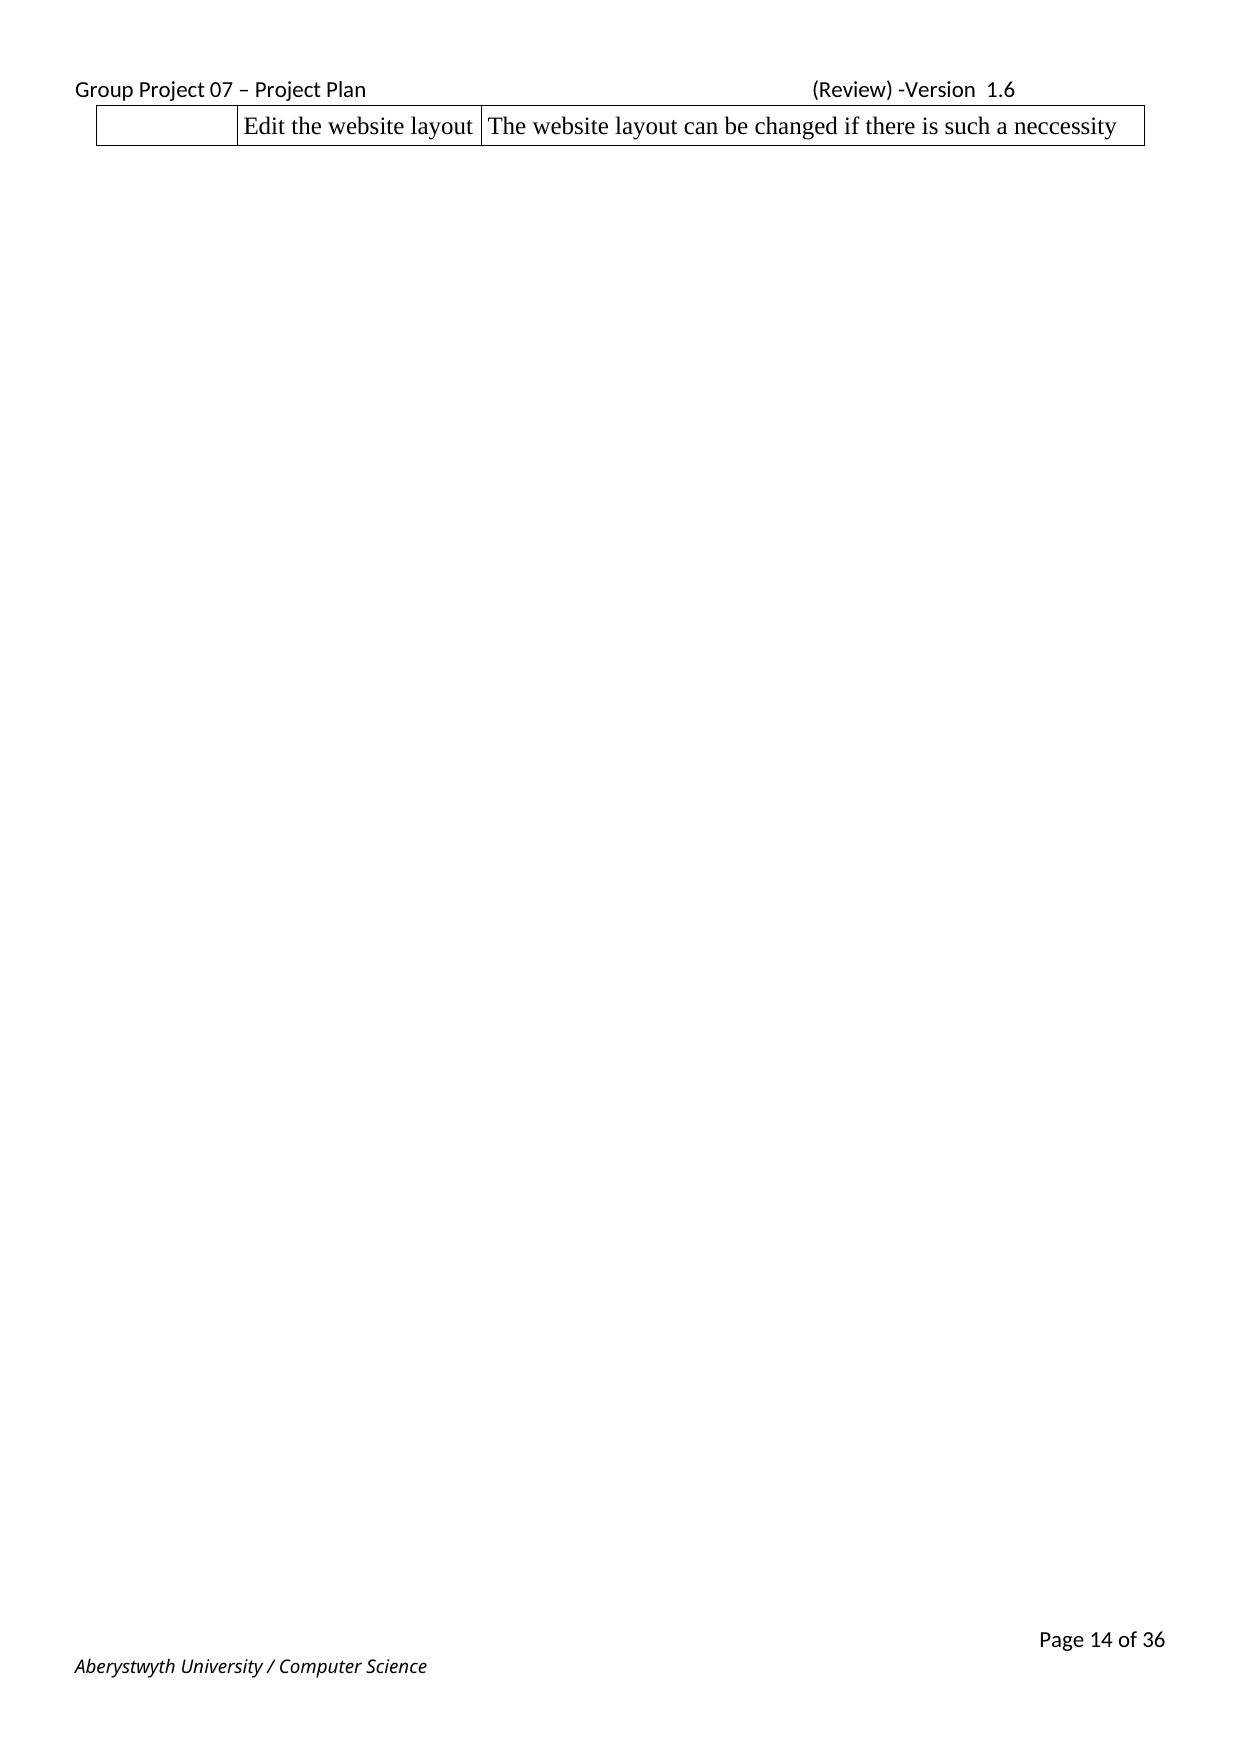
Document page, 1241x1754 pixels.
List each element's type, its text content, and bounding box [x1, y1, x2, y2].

table_cell Edit the website layout [238, 106, 481, 145]
table_cell [97, 106, 237, 145]
table_cell The website layout can be changed if there is such a neccessity [482, 106, 1144, 145]
